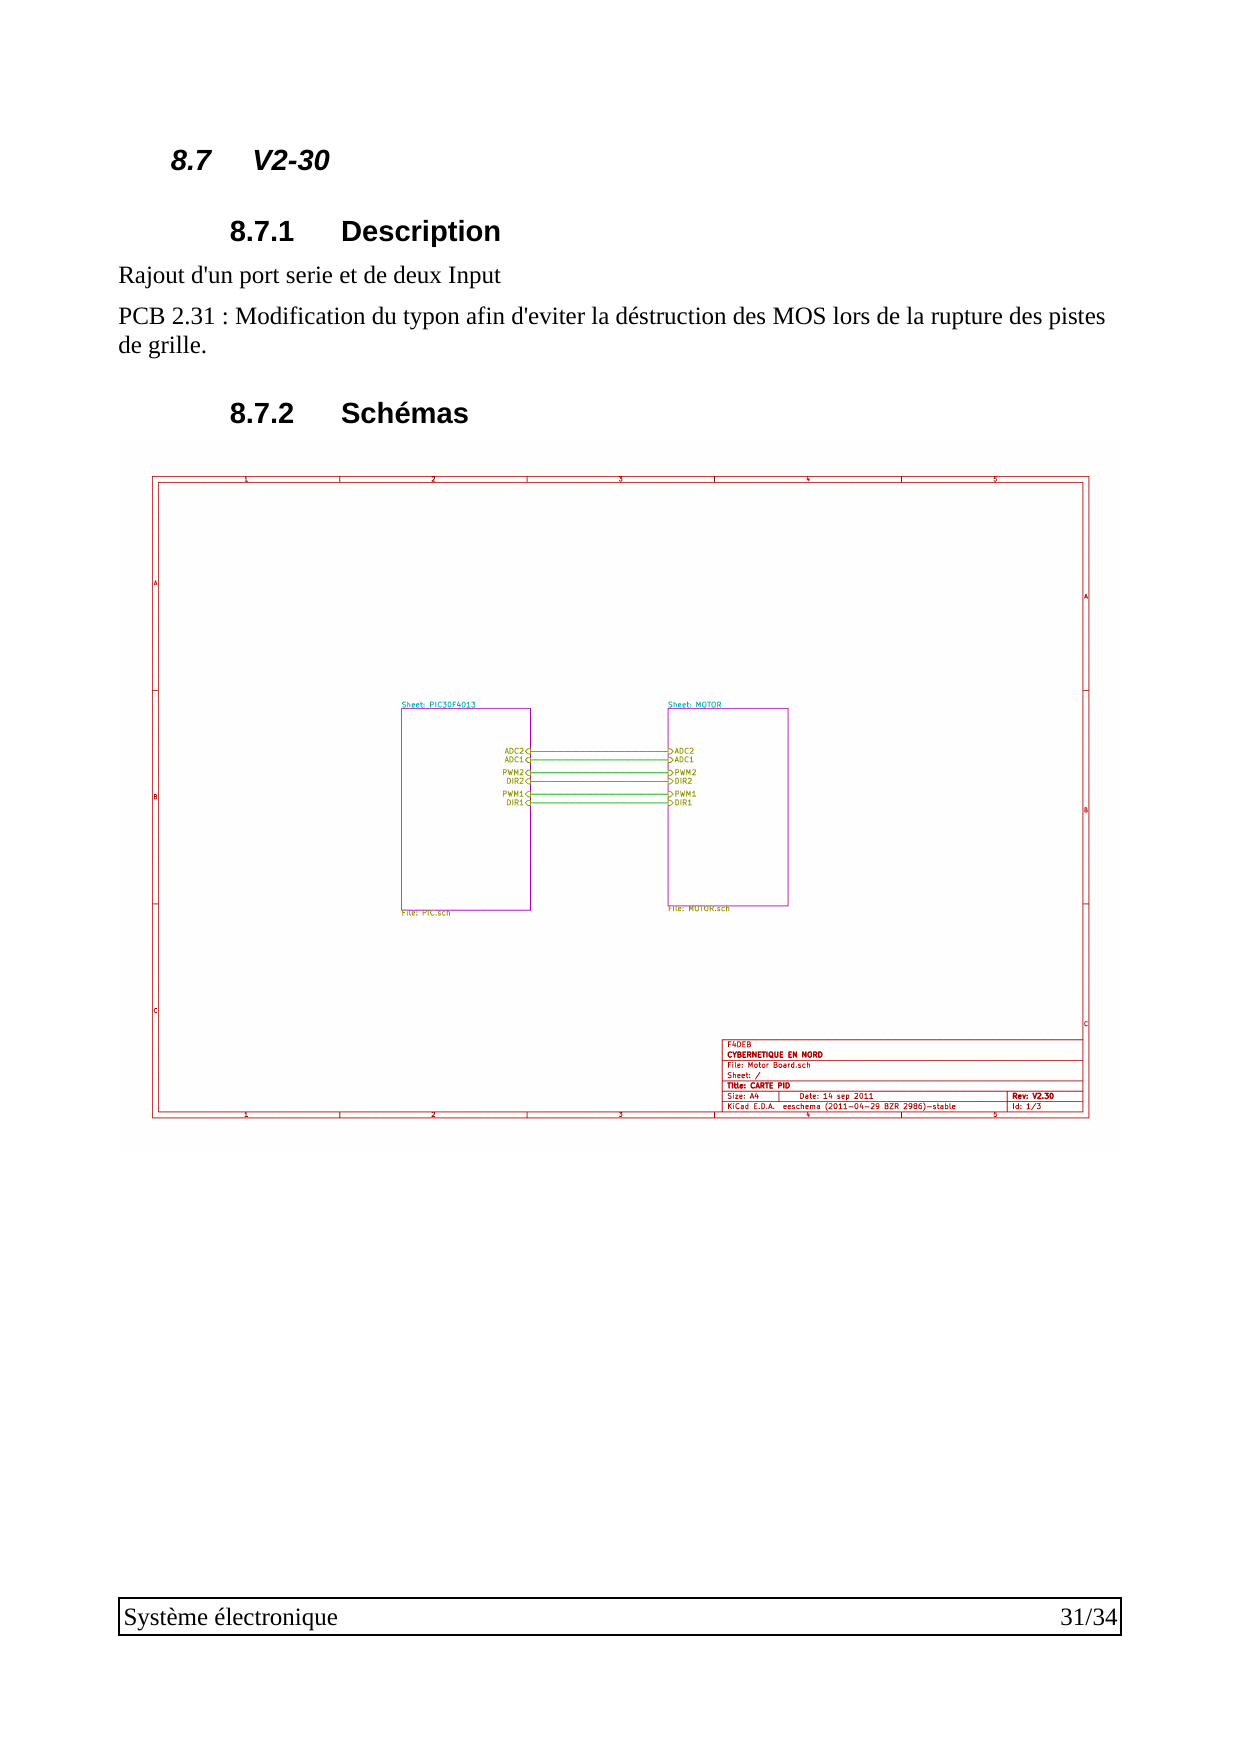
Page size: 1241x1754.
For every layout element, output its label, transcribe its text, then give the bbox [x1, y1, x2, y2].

subtitle Description [193, 214, 1122, 248]
subtitle V2-30 [162, 143, 1122, 177]
picture [118, 442, 1123, 1152]
text PCB 2.31 : Modification du typon afin d'eviter la déstruction des MOS lors de la rupture des pistes de grille. [118, 301, 1122, 359]
subtitle Schémas [193, 396, 1122, 430]
text Rajout d'un port serie et de deux Input [118, 260, 1122, 289]
